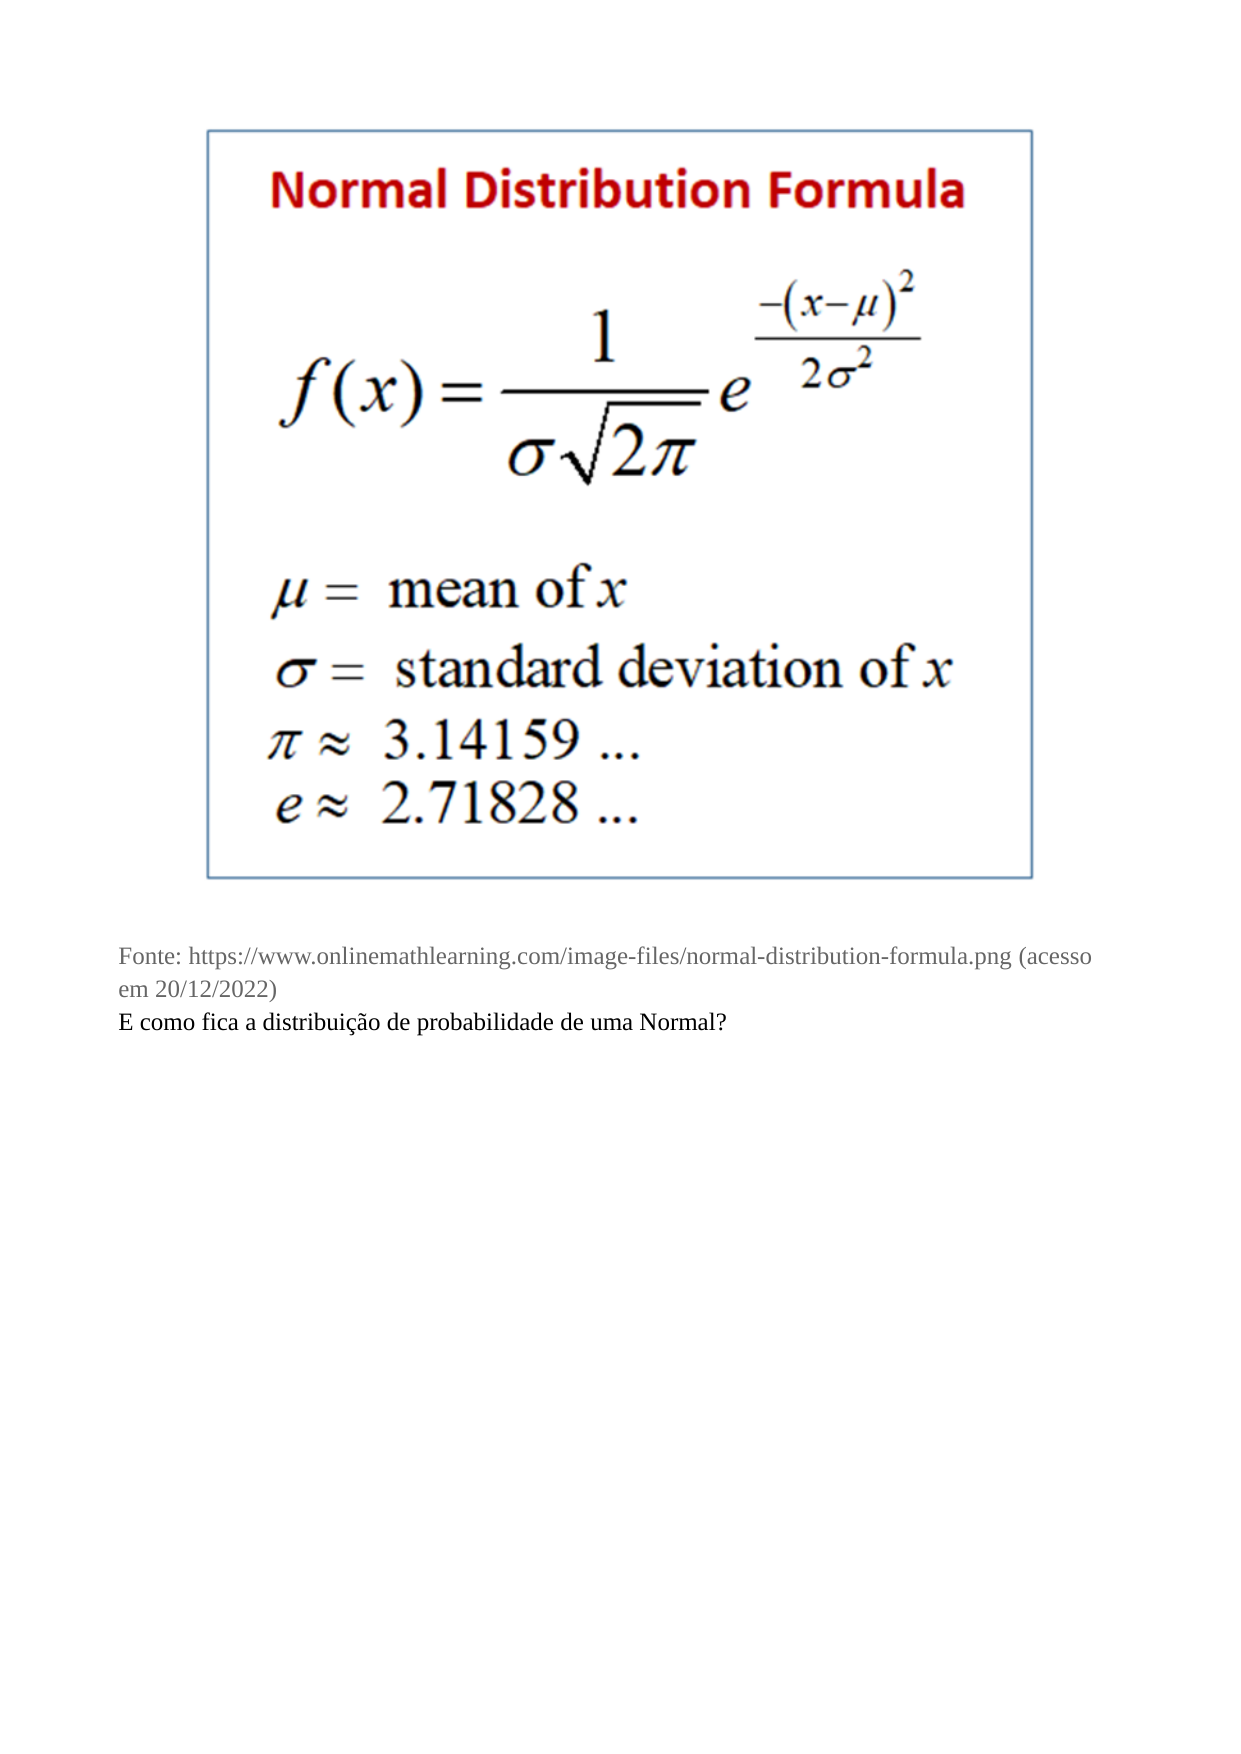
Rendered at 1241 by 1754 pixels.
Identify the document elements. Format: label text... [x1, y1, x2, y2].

text E como fica a distribuição de probabilidade de uma Normal? [118, 1007, 1122, 1036]
text Fonte: https://www.onlinemathlearning.com/image-files/normal-distribution-formula.png (acesso em 20/12/2022) [118, 941, 1122, 1003]
picture [195, 118, 1045, 889]
